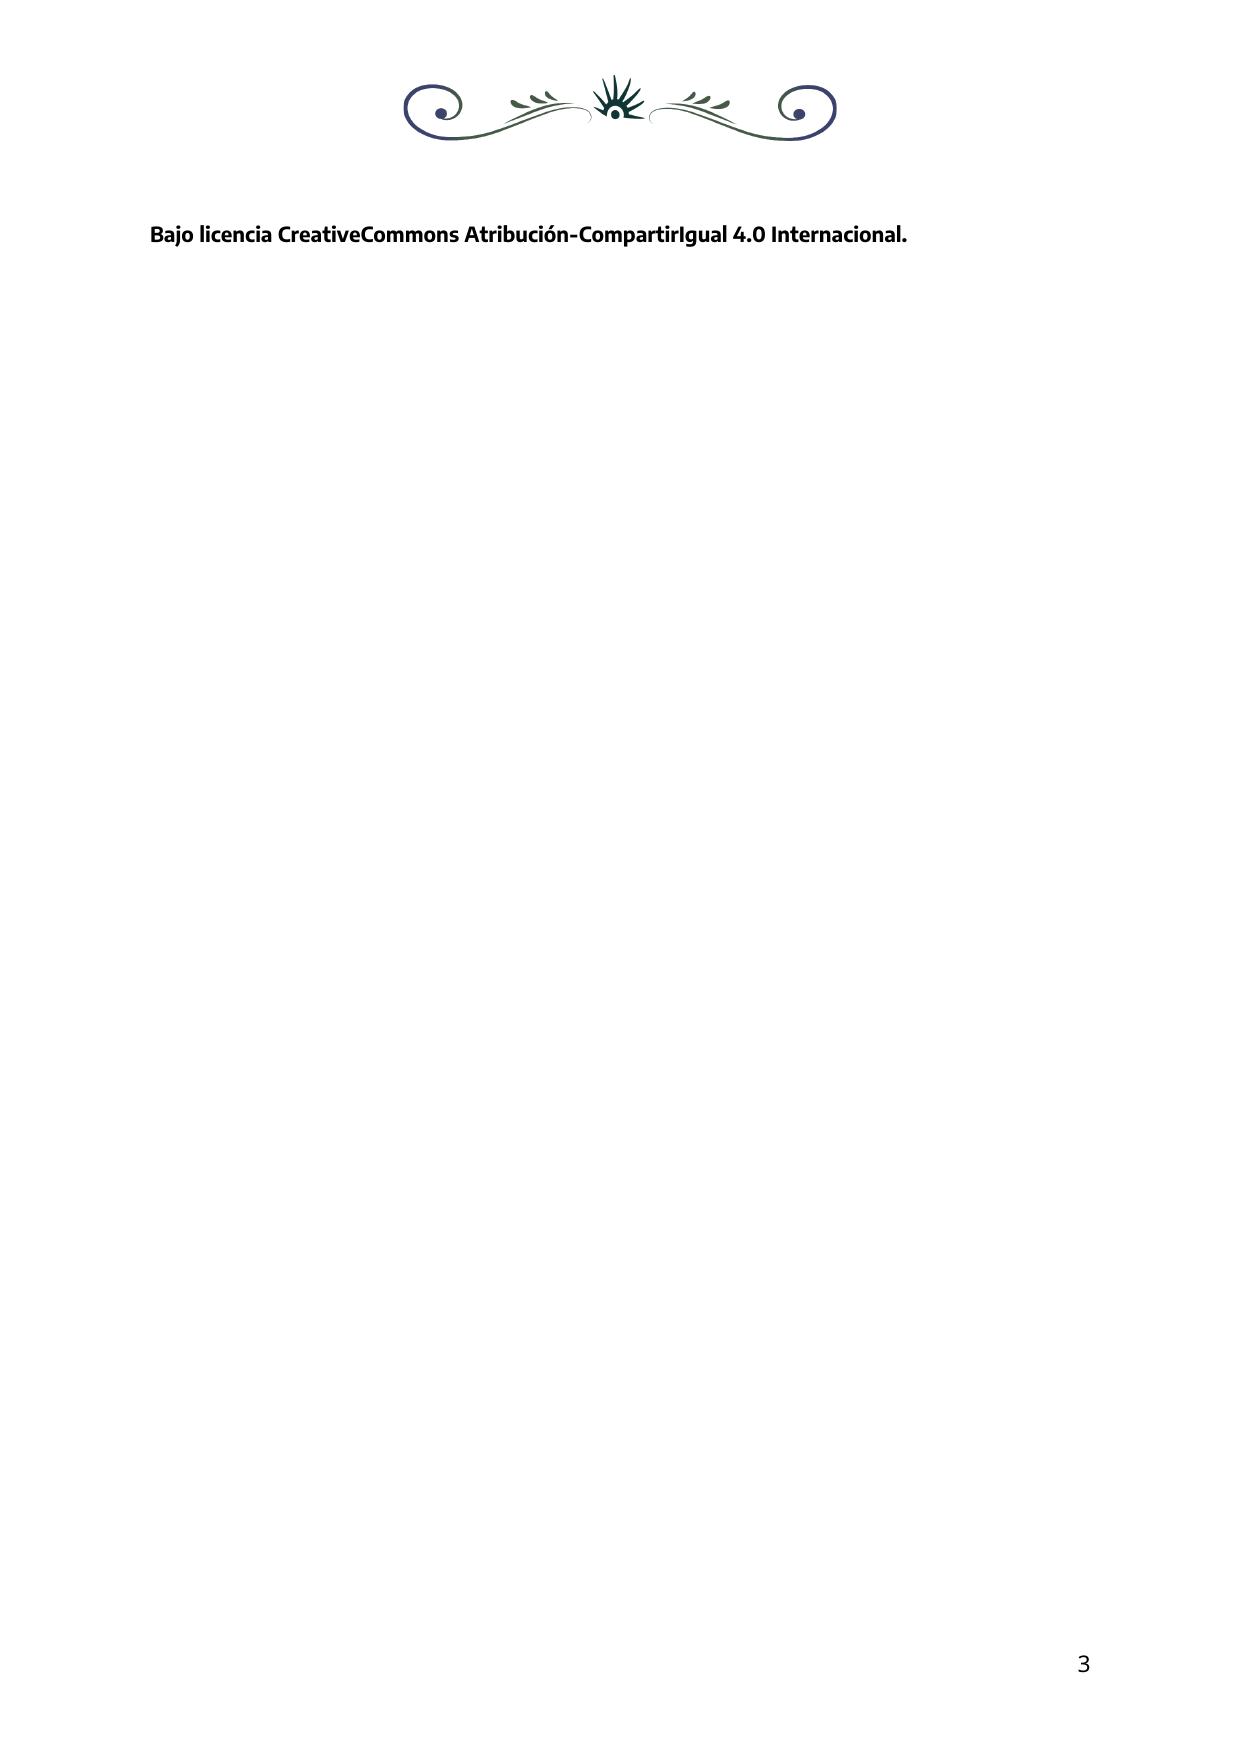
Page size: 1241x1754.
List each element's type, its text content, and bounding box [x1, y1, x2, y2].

picture [403, 75, 837, 141]
text Bajo licencia CreativeCommons Atribución-CompartirIgual 4.0 Internacional. [150, 221, 1090, 247]
